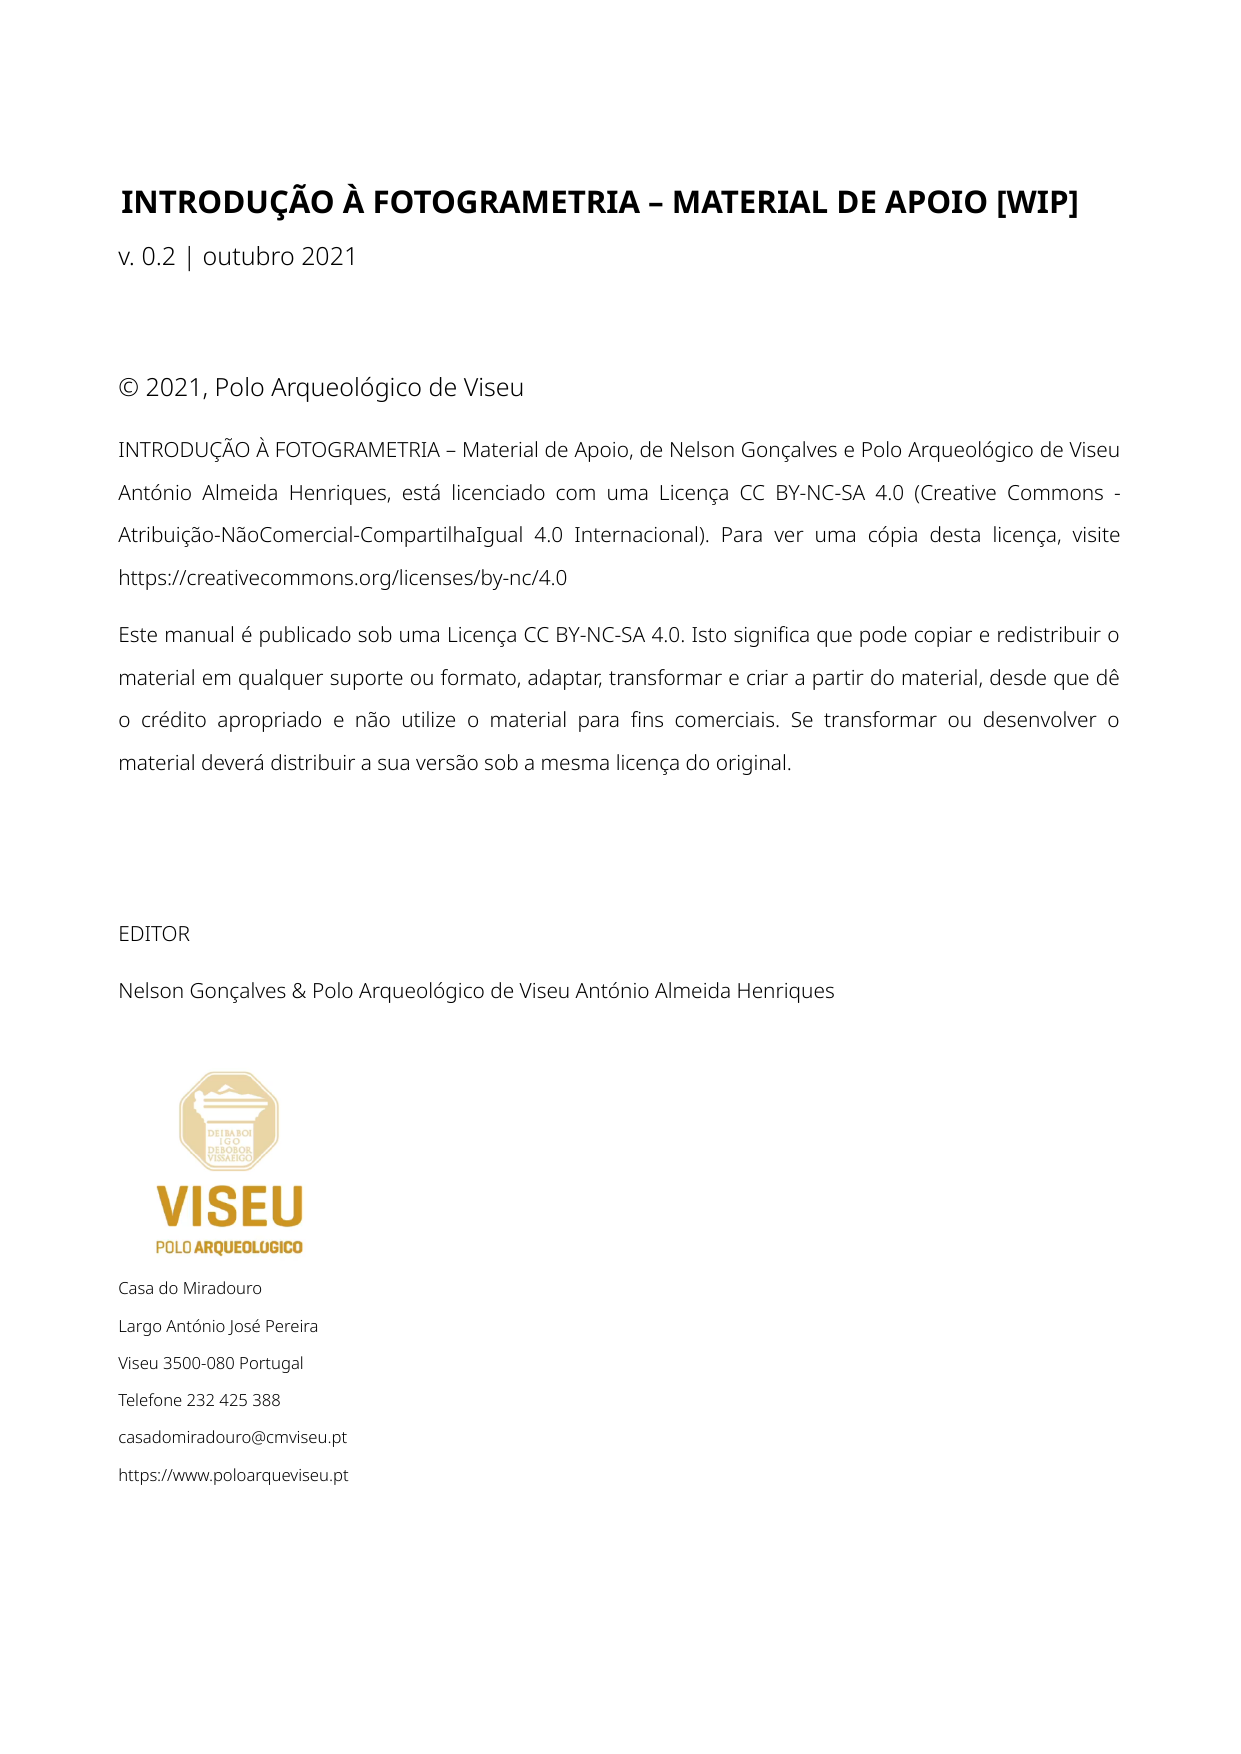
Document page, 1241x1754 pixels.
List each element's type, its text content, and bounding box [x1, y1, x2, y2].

text Nelson Gonçalves & Polo Arqueológico de Viseu António Almeida Henriques [118, 977, 1122, 1005]
text casadomiradouro@cmviseu.pt [118, 1426, 1122, 1449]
text Viseu 3500-080 Portugal [118, 1351, 1122, 1374]
text Largo António José Pereira [118, 1314, 1122, 1337]
text Casa do Miradouro [118, 1034, 1122, 1299]
title Introdução à fotogrametria – Material de Apoio [wip] [118, 177, 1122, 226]
text https://www.poloarqueviseu.pt [118, 1463, 1122, 1486]
text Este manual é publicado sob uma Licença CC BY-NC-SA 4.0. Isto significa que pode copiar e redistribuir o material em qualquer suporte ou formato, adaptar, transformar e criar a partir do material, desde que dê o crédito apropriado e não utilize o material para fins comerciais. Se transformar ou desenvolver o material deverá distribuir a sua versão sob a mesma licença do original. [118, 620, 1122, 776]
text © 2021, Polo Arqueológico de Viseu [118, 369, 1122, 403]
text EDITOR [118, 919, 1122, 948]
text Telefone 232 425 388 [118, 1389, 1122, 1411]
text v. 0.2 | outubro 2021 [118, 238, 1122, 272]
text INTRODUÇÃO À FOTOGRAMETRIA – Material de Apoio, de Nelson Gonçalves e Polo Arqueológico de Viseu António Almeida Henriques, está licenciado com uma Licença CC BY-NC-SA 4.0 (Creative Commons - Atribuição-NãoComercial-CompartilhaIgual 4.0 Internacional). Para ver uma cópia desta licença, visite https://creativecommons.org/licenses/by-nc/4.0 [118, 435, 1122, 591]
